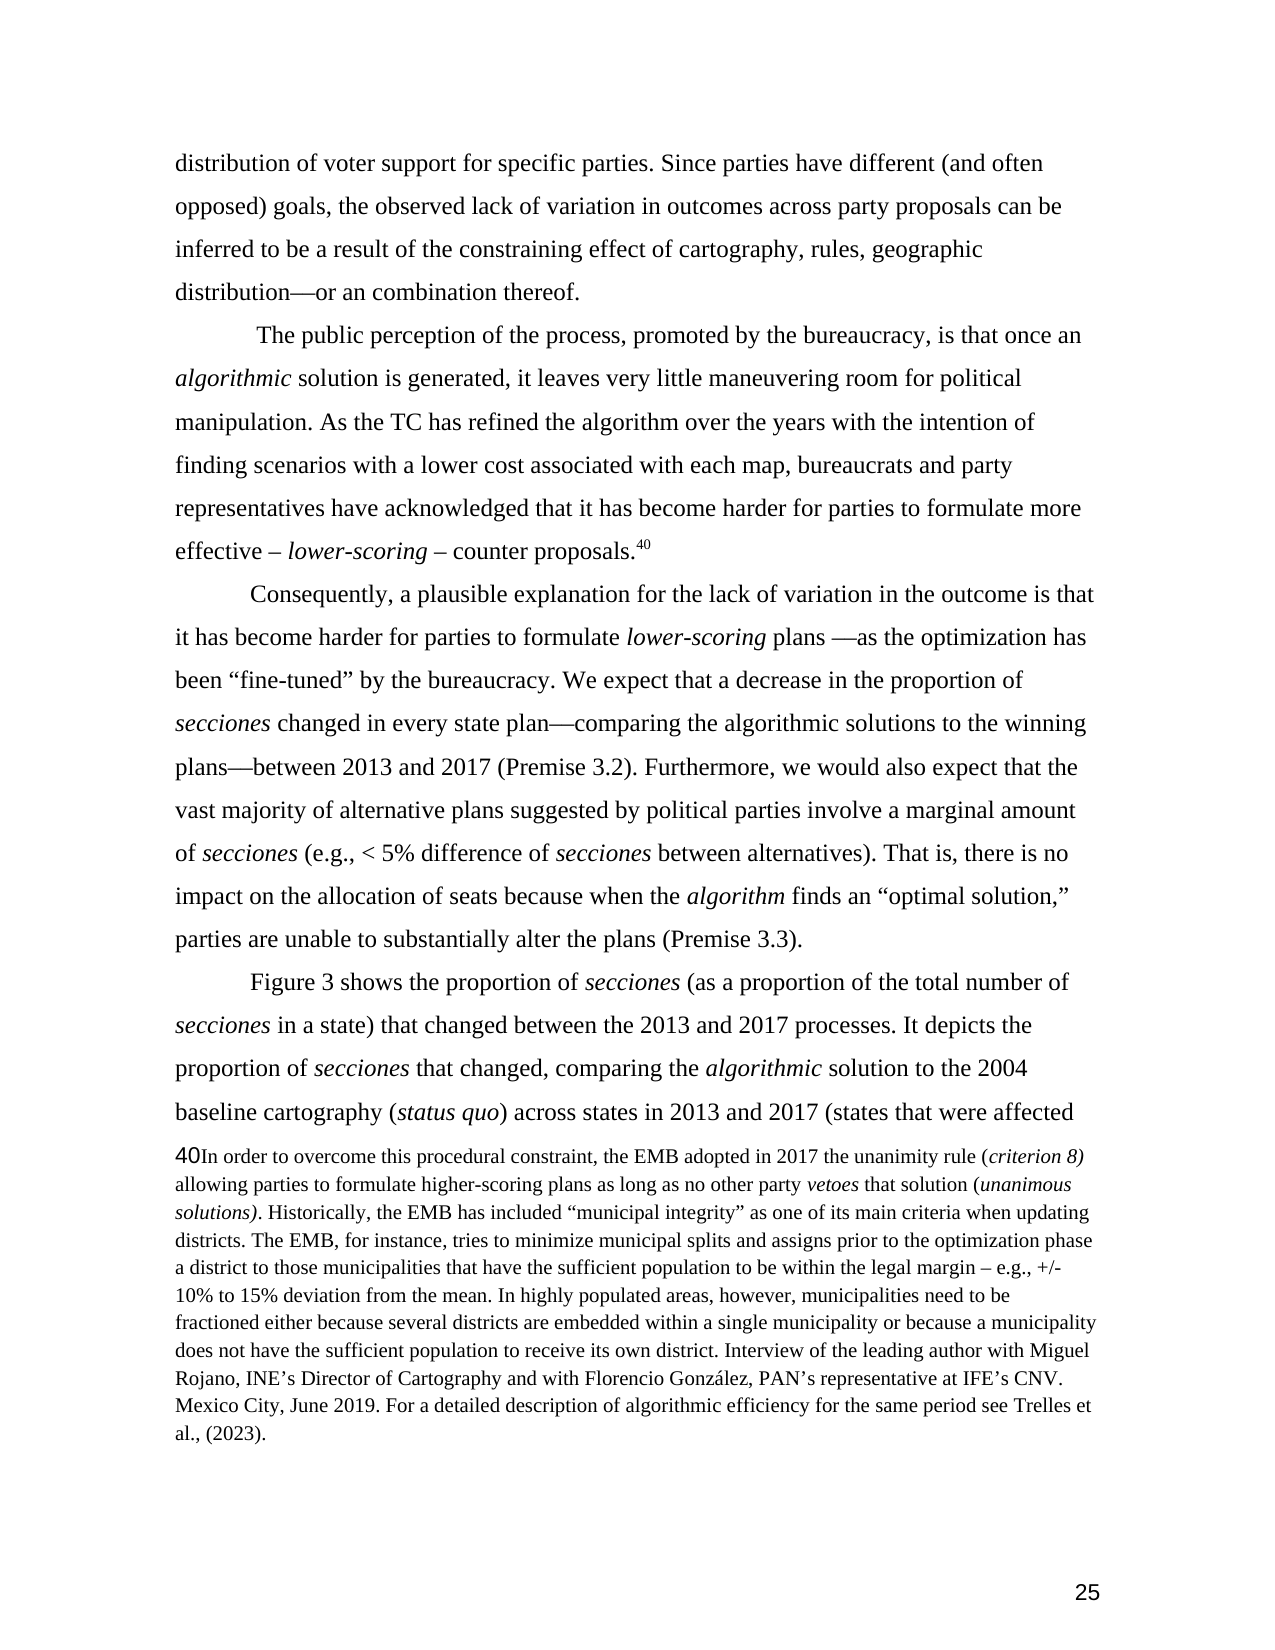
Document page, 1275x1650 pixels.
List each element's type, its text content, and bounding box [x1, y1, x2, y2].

text Figure 3 shows the proportion of secciones (as a proportion of the total number of secciones in a state) that changed between the 2013 and 2017 processes. It depicts the proportion of secciones that changed, comparing the algorithmic solution to the 2004 baseline cartography (status quo) across states in 2013 and 2017 (states that were affected [175, 967, 1100, 1125]
text In order to overcome this procedural constraint, the EMB adopted in 2017 the unanimity rule (criterion 8) allowing parties to formulate higher-scoring plans as long as no other party vetoes that solution (unanimous solutions). Historically, the EMB has included “municipal integrity” as one of its main criteria when updating districts. The EMB, for instance, tries to minimize municipal splits and assigns prior to the optimization phase a district to those municipalities that have the sufficient population to be within the legal margin – e.g., +/- 10% to 15% deviation from the mean. In highly populated areas, however, municipalities need to be fractioned either because several districts are embedded within a single municipality or because a municipality does not have the sufficient population to receive its own district. Interview of the leading author with Miguel Rojano, INE’s Director of Cartography and with Florencio González, PAN’s representative at IFE’s CNV. Mexico City, June 2019. For a detailed description of algorithmic efficiency for the same period see Trelles et al., (2023). [175, 1142, 1100, 1445]
text Consequently, a plausible explanation for the lack of variation in the outcome is that it has become harder for parties to formulate lower-scoring plans ––as the optimization has been “fine-tuned” by the bureaucracy. We expect that a decrease in the proportion of secciones changed in every state plan––comparing the algorithmic solutions to the winning plans––between 2013 and 2017 (Premise 3.2). Furthermore, we would also expect that the vast majority of alternative plans suggested by political parties involve a marginal amount of secciones (e.g., < 5% difference of secciones between alternatives). That is, there is no impact on the allocation of seats because when the algorithm finds an “optimal solution,” parties are unable to substantially alter the plans (Premise 3.3). [175, 579, 1100, 953]
text The public perception of the process, promoted by the bureaucracy, is that once an algorithmic solution is generated, it leaves very little maneuvering room for political manipulation. As the TC has refined the algorithm over the years with the intention of finding scenarios with a lower cost associated with each map, bureaucrats and party representatives have acknowledged that it has become harder for parties to formulate more effective – lower-scoring – counter proposals. [175, 320, 1100, 565]
text distribution of voter support for specific parties. Since parties have different (and often opposed) goals, the observed lack of variation in outcomes across party proposals can be inferred to be a result of the constraining effect of cartography, rules, geographic distribution––or an combination thereof. [175, 148, 1100, 306]
